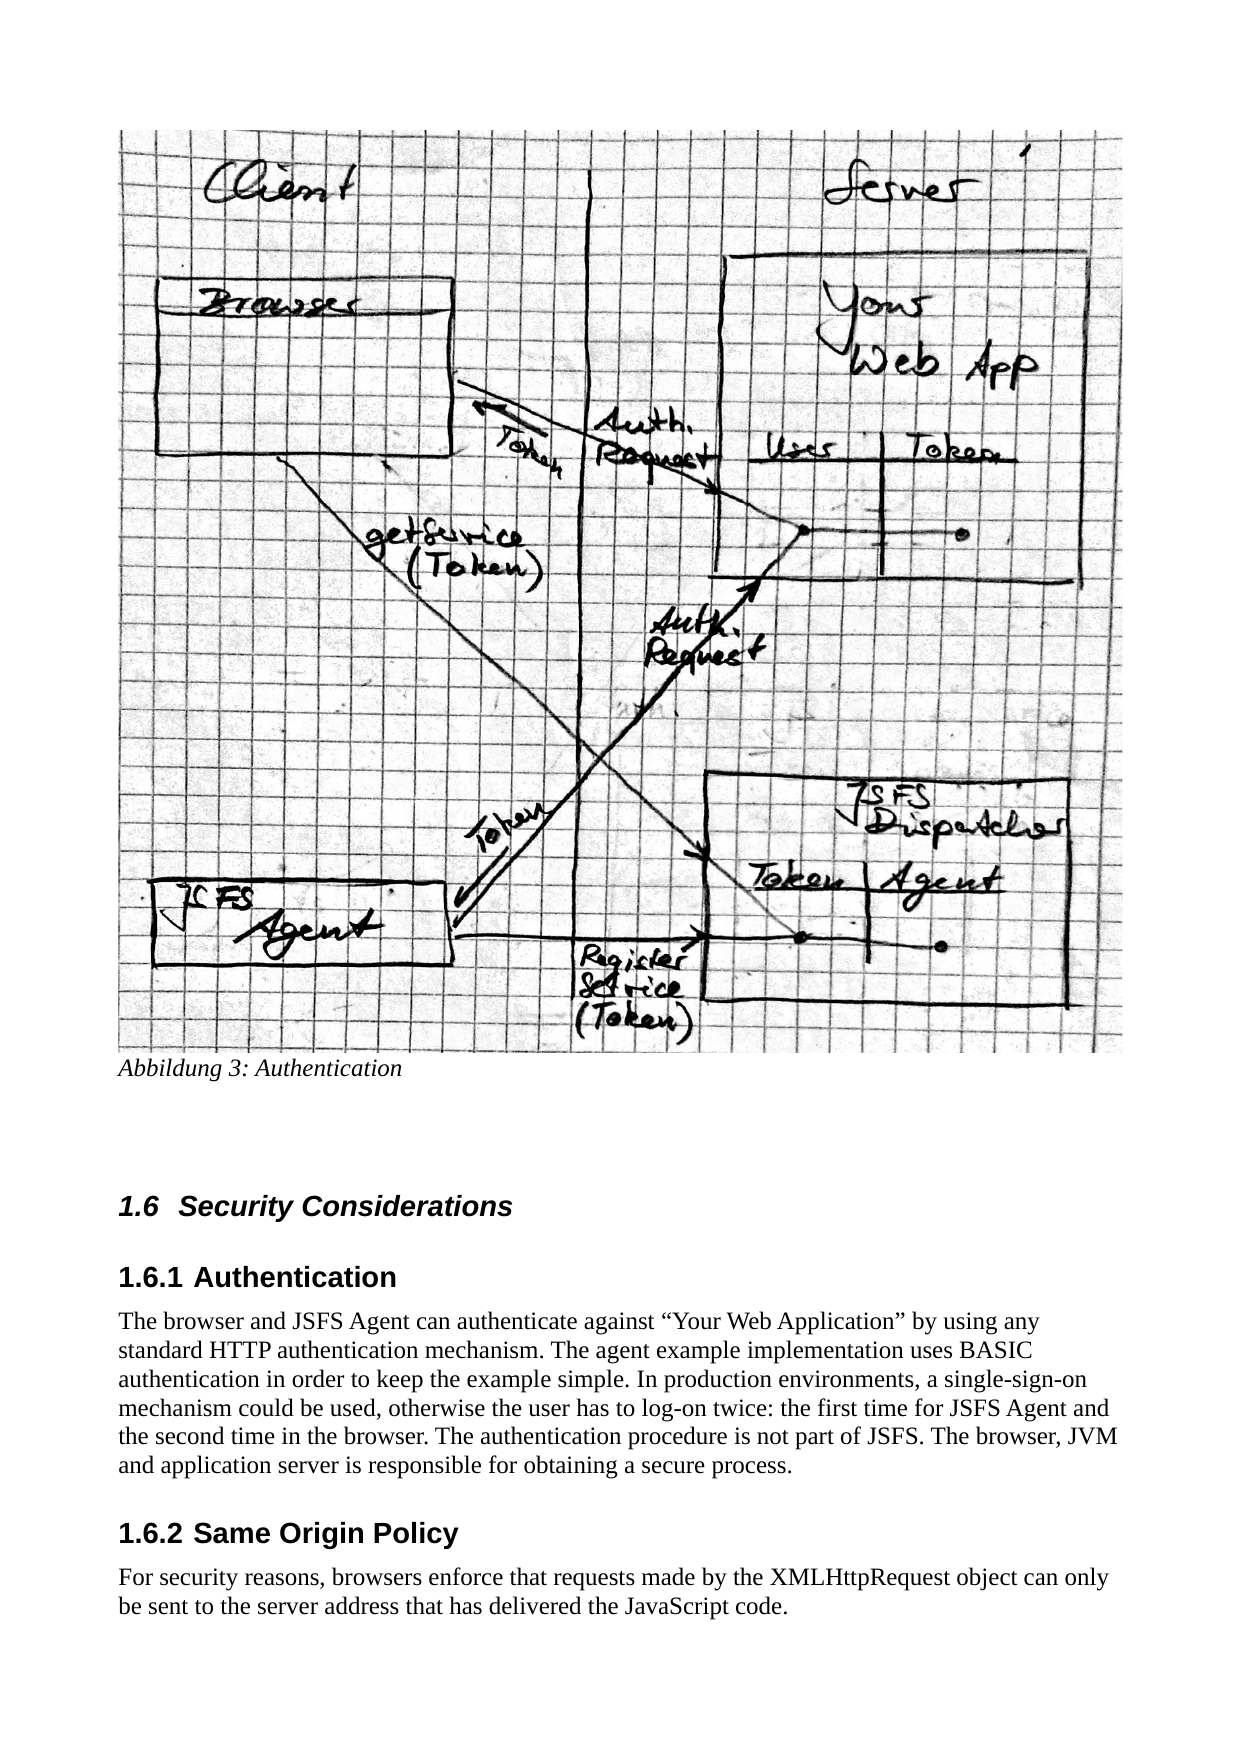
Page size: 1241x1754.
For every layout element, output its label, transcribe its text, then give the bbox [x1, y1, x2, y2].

subtitle Same Origin Policy [118, 1516, 1122, 1550]
subtitle Security Considerations [118, 1189, 1122, 1223]
text The browser and JSFS Agent can authenticate against “Your Web Application” by using any standard HTTP authentication mechanism. The agent example implementation uses BASIC authentication in order to keep the example simple. In production environments, a single-sign-on mechanism could be used, otherwise the user has to log-on twice: the first time for JSFS Agent and the second time in the browser. The authentication procedure is not part of JSFS. The browser, JVM and application server is responsible for obtaining a secure process. [118, 1306, 1122, 1479]
text For security reasons, browsers enforce that requests made by the XMLHttpRequest object can only be sent to the server address that has delivered the JavaScript code. [118, 1562, 1122, 1620]
text Abbildung 3: Authentication [118, 1053, 1122, 1082]
subtitle Authentication [118, 1260, 1122, 1294]
